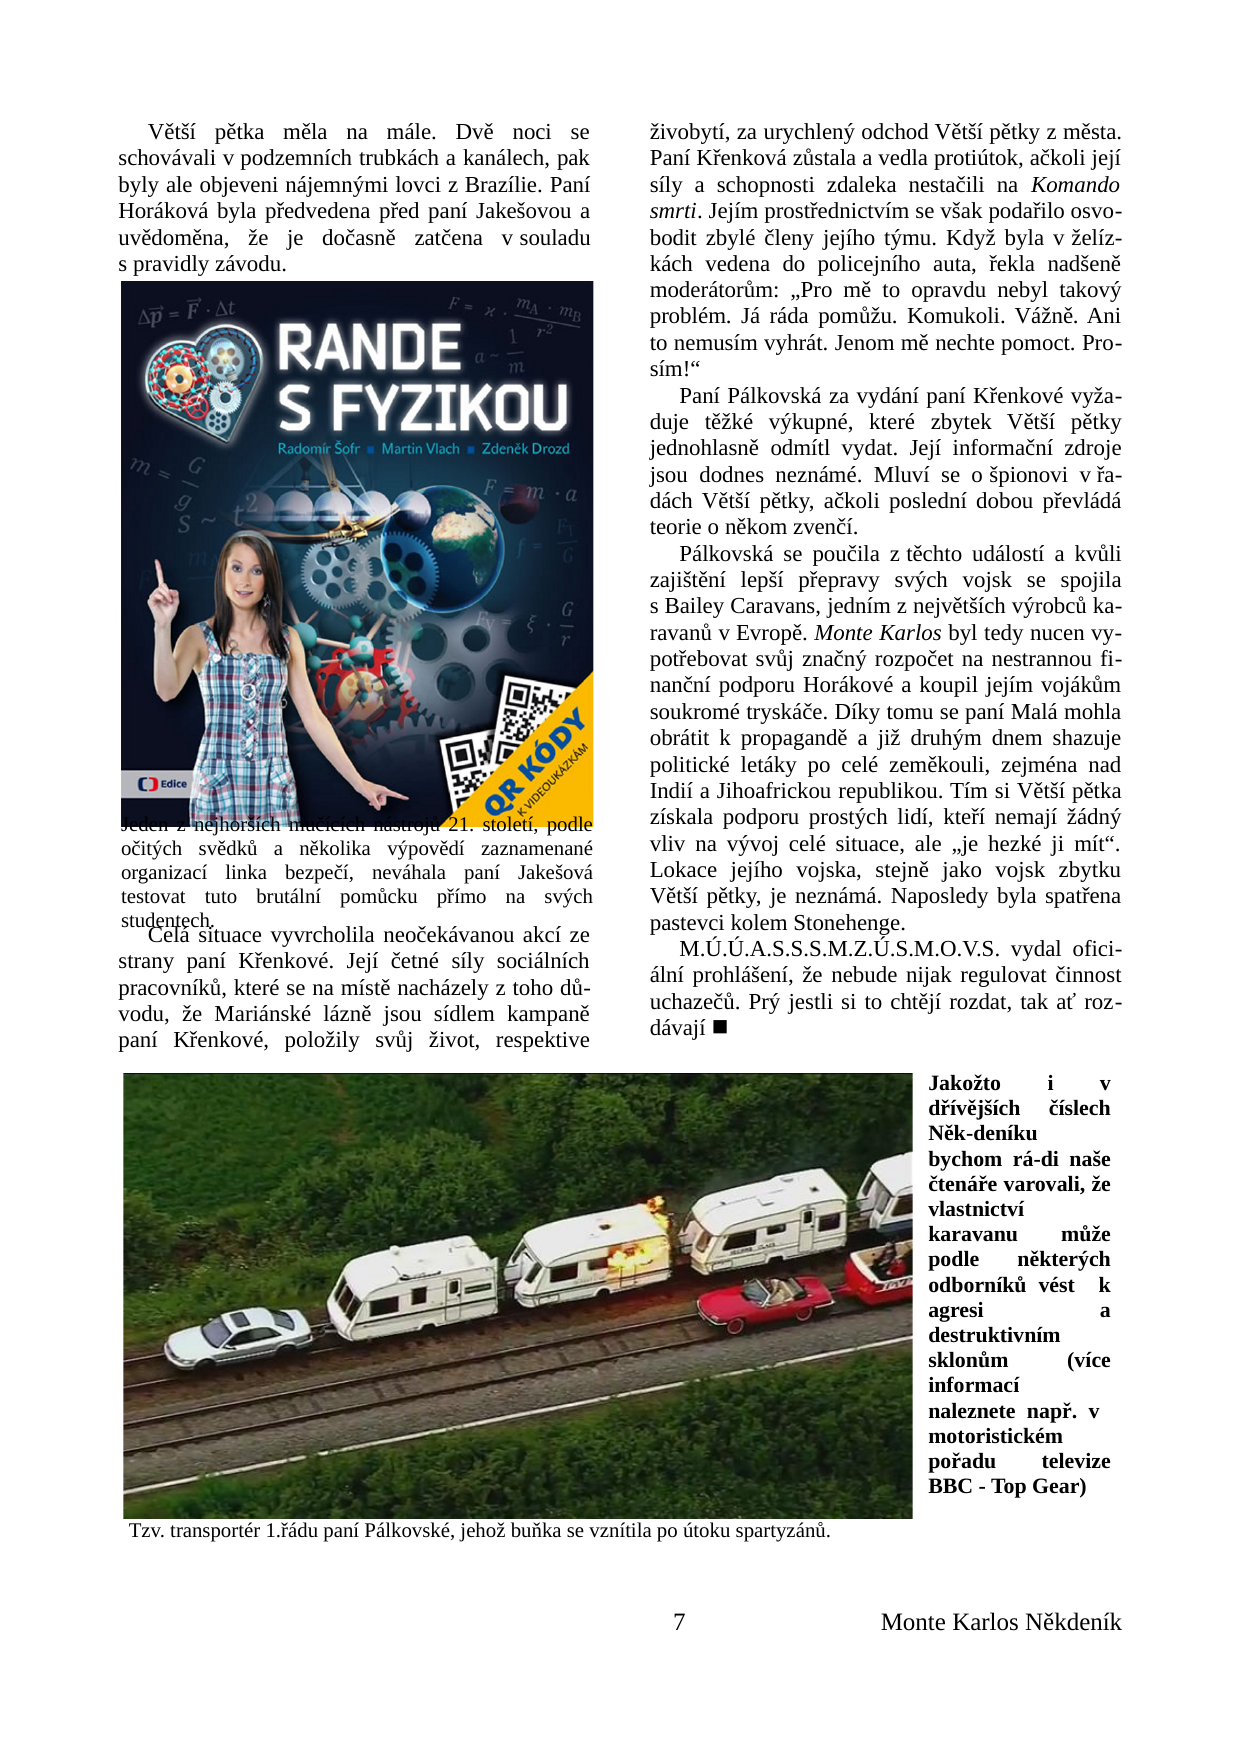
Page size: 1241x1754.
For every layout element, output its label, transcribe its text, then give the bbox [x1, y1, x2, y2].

text Paní Pálkovská za vydání paní Křenkové vyža­duje těžké výkupné, které zbytek Větší pětky jednohlasně odmítl vydat. Její informační zdroje jsou dodnes neznámé. Mluví se o špionovi v řa­dách Větší pětky, ačkoli poslední dobou převládá teorie o někom zvenčí. [649, 382, 1122, 540]
text Větší pětka měla na mále. Dvě noci se schovávali v podzemních trubkách a kanálech, pak byly ale objeveni nájemnými lovci z Brazílie. Paní Horáková byla předvedena před paní Jakešovou a uvědoměna, že je dočasně zatčena v souladu s pravidly závodu. [118, 118, 591, 276]
picture [123, 1073, 913, 1519]
text Pálkovská se poučila z těchto událostí a kvůli zajištění lepší přepravy svých vojsk se spojila s Bailey Caravans, jedním z největších výrobců ka­ravanů v Evropě. Monte Karlos byl tedy nucen vy­potřebovat svůj značný rozpočet na nestrannou fi­nanční podporu Horákové a koupil jejím vojákům soukromé tryskáče. Díky tomu se paní Malá mohla obrátit k propagandě a již druhým dnem shazuje politické letáky po celé zeměkouli, zejména nad Indií a Jihoafrickou republikou. Tím si Větší pětka získala podporu prostých lidí, kteří nemají žádný vliv na vývoj celé situace, ale „je hezké ji mít“. Lokace jejího vojska, stejně jako vojsk zbytku Větší pětky, je neznámá. Naposledy byla spatřena pastevci kolem Stonehenge. [649, 540, 1122, 935]
text M.Ú.Ú.A.S.S.S.M.Z.Ú.S.M.O.V.S. vydal ofici­ální prohlášení, že nebude nijak regulovat činnost uchazečů. Prý jestli si to chtějí rozdat, tak ať roz­dávají  [649, 935, 1122, 1041]
text Celá situace vyvrcholila neočekávanou akcí ze strany paní Křenkové. Její četné síly sociálních pracovníků, které se na místě nacházely z toho dů­vodu, že Mariánské lázně jsou sídlem kampaně paní Křenkové, položily svůj život, respektive živobytí, za urychlený odchod Větší pětky z města. Paní Křenková zůstala a vedla protiútok, ačkoli její síly a schopnosti zdaleka nestačili na Komando smrti. Jejím prostřednictvím se však podařilo osvo­bodit zbylé členy jejího týmu. Když byla v želíz­kách vedena do policejního auta, řekla nadšeně moderátorům: „Pro mě to opravdu nebyl takový problém. Já ráda pomůžu. Komukoli. Vážně. Ani to nemusím vyhrát. Jenom mě nechte pomoct. Pro­sím!“ [118, 276, 591, 1053]
text Celá situace vyvrcholila neočekávanou akcí ze strany paní Křenkové. Její četné síly sociálních pracovníků, které se na místě nacházely z toho dů­vodu, že Mariánské lázně jsou sídlem kampaně paní Křenkové, položily svůj život, respektive živobytí, za urychlený odchod Větší pětky z města. Paní Křenková zůstala a vedla protiútok, ačkoli její síly a schopnosti zdaleka nestačili na Komando smrti. Jejím prostřednictvím se však podařilo osvo­bodit zbylé členy jejího týmu. Když byla v želíz­kách vedena do policejního auta, řekla nadšeně moderátorům: „Pro mě to opravdu nebyl takový problém. Já ráda pomůžu. Komukoli. Vážně. Ani to nemusím vyhrát. Jenom mě nechte pomoct. Pro­sím!“ [649, 118, 1122, 382]
picture [121, 281, 594, 788]
